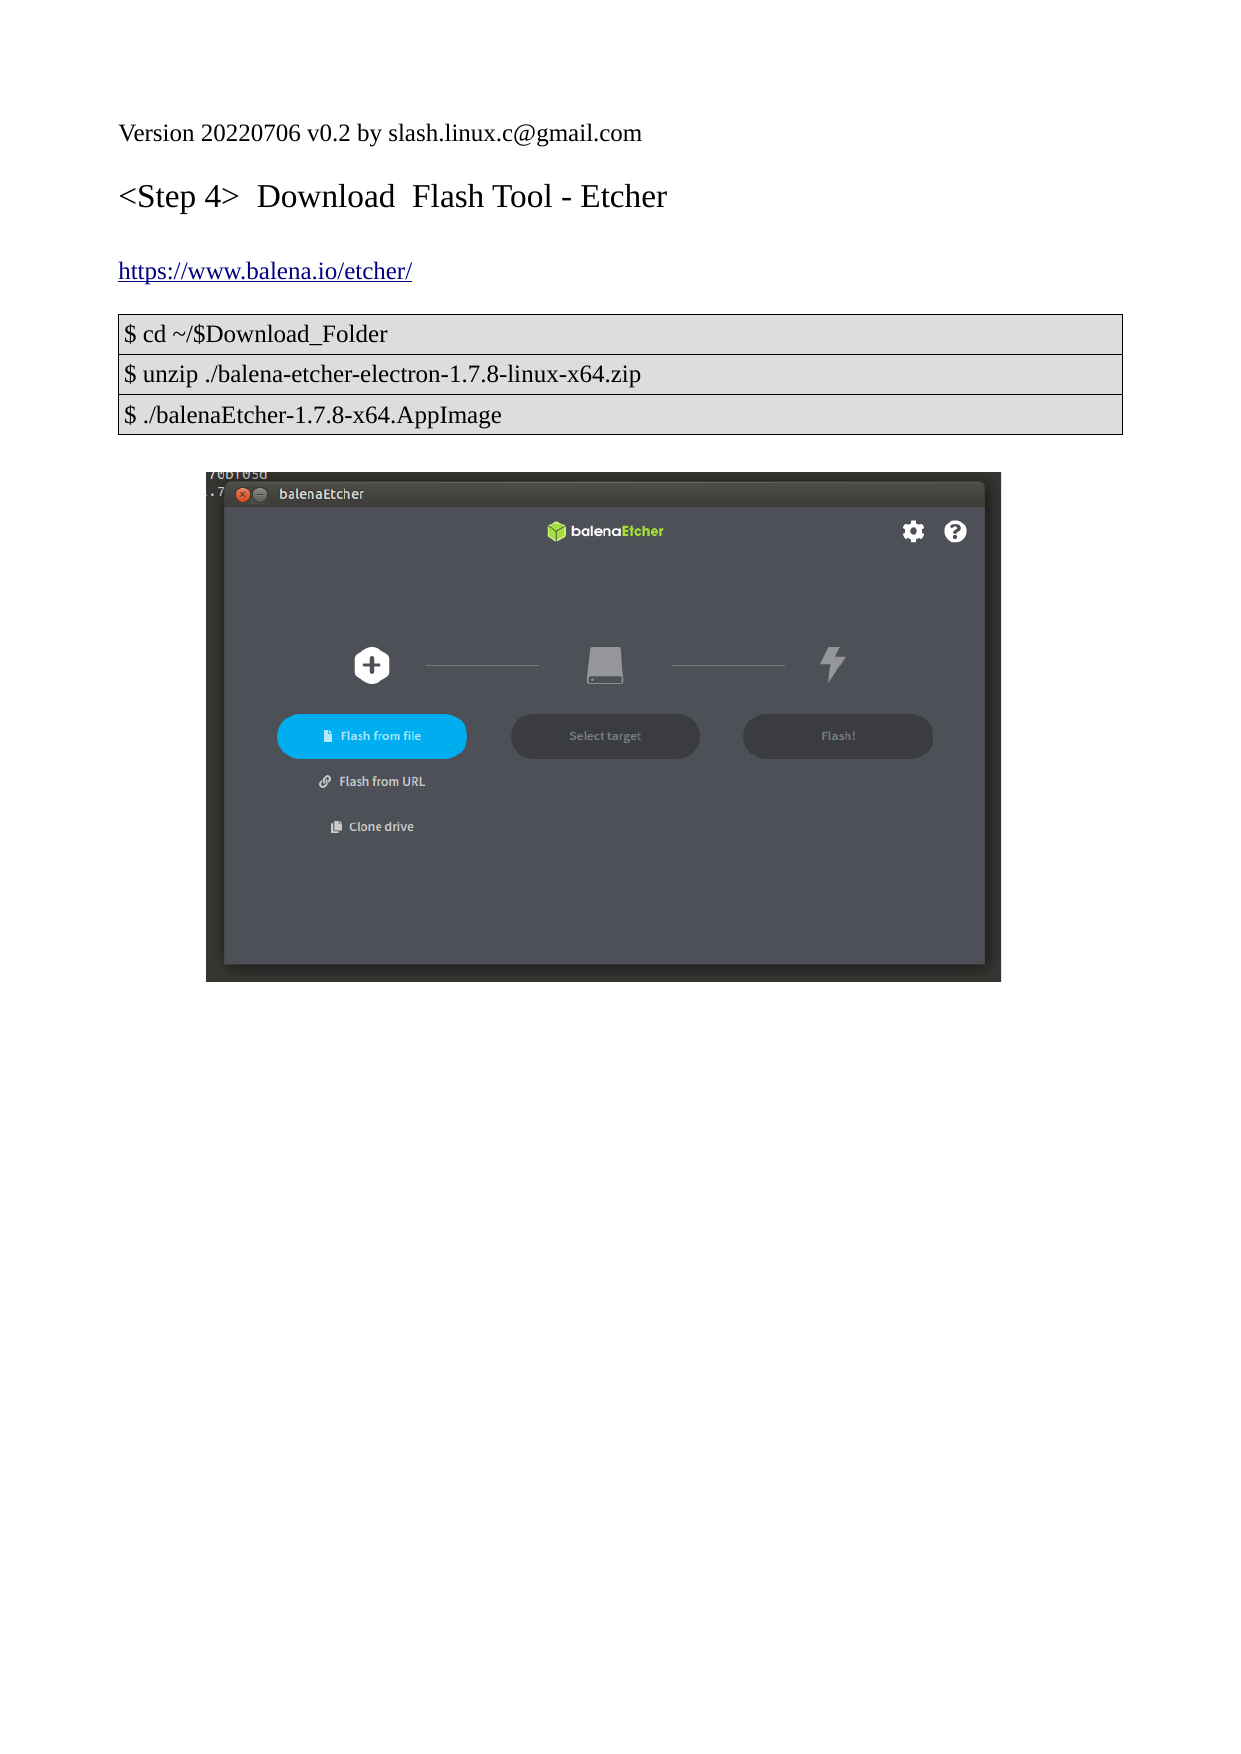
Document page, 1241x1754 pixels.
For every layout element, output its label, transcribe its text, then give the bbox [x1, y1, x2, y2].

table_cell $ ./balenaEtcher-1.7.8-x64.AppImage [119, 395, 1122, 434]
table_header $ cd ~/$Download_Folder [119, 315, 1122, 354]
picture [206, 472, 1002, 982]
subtitle <Step 4> Download Flash Tool - Etcher [118, 176, 1122, 215]
text https://www.balena.io/etcher/ [118, 256, 1122, 285]
table_cell $ unzip ./balena-etcher-electron-1.7.8-linux-x64.zip [119, 355, 1122, 394]
